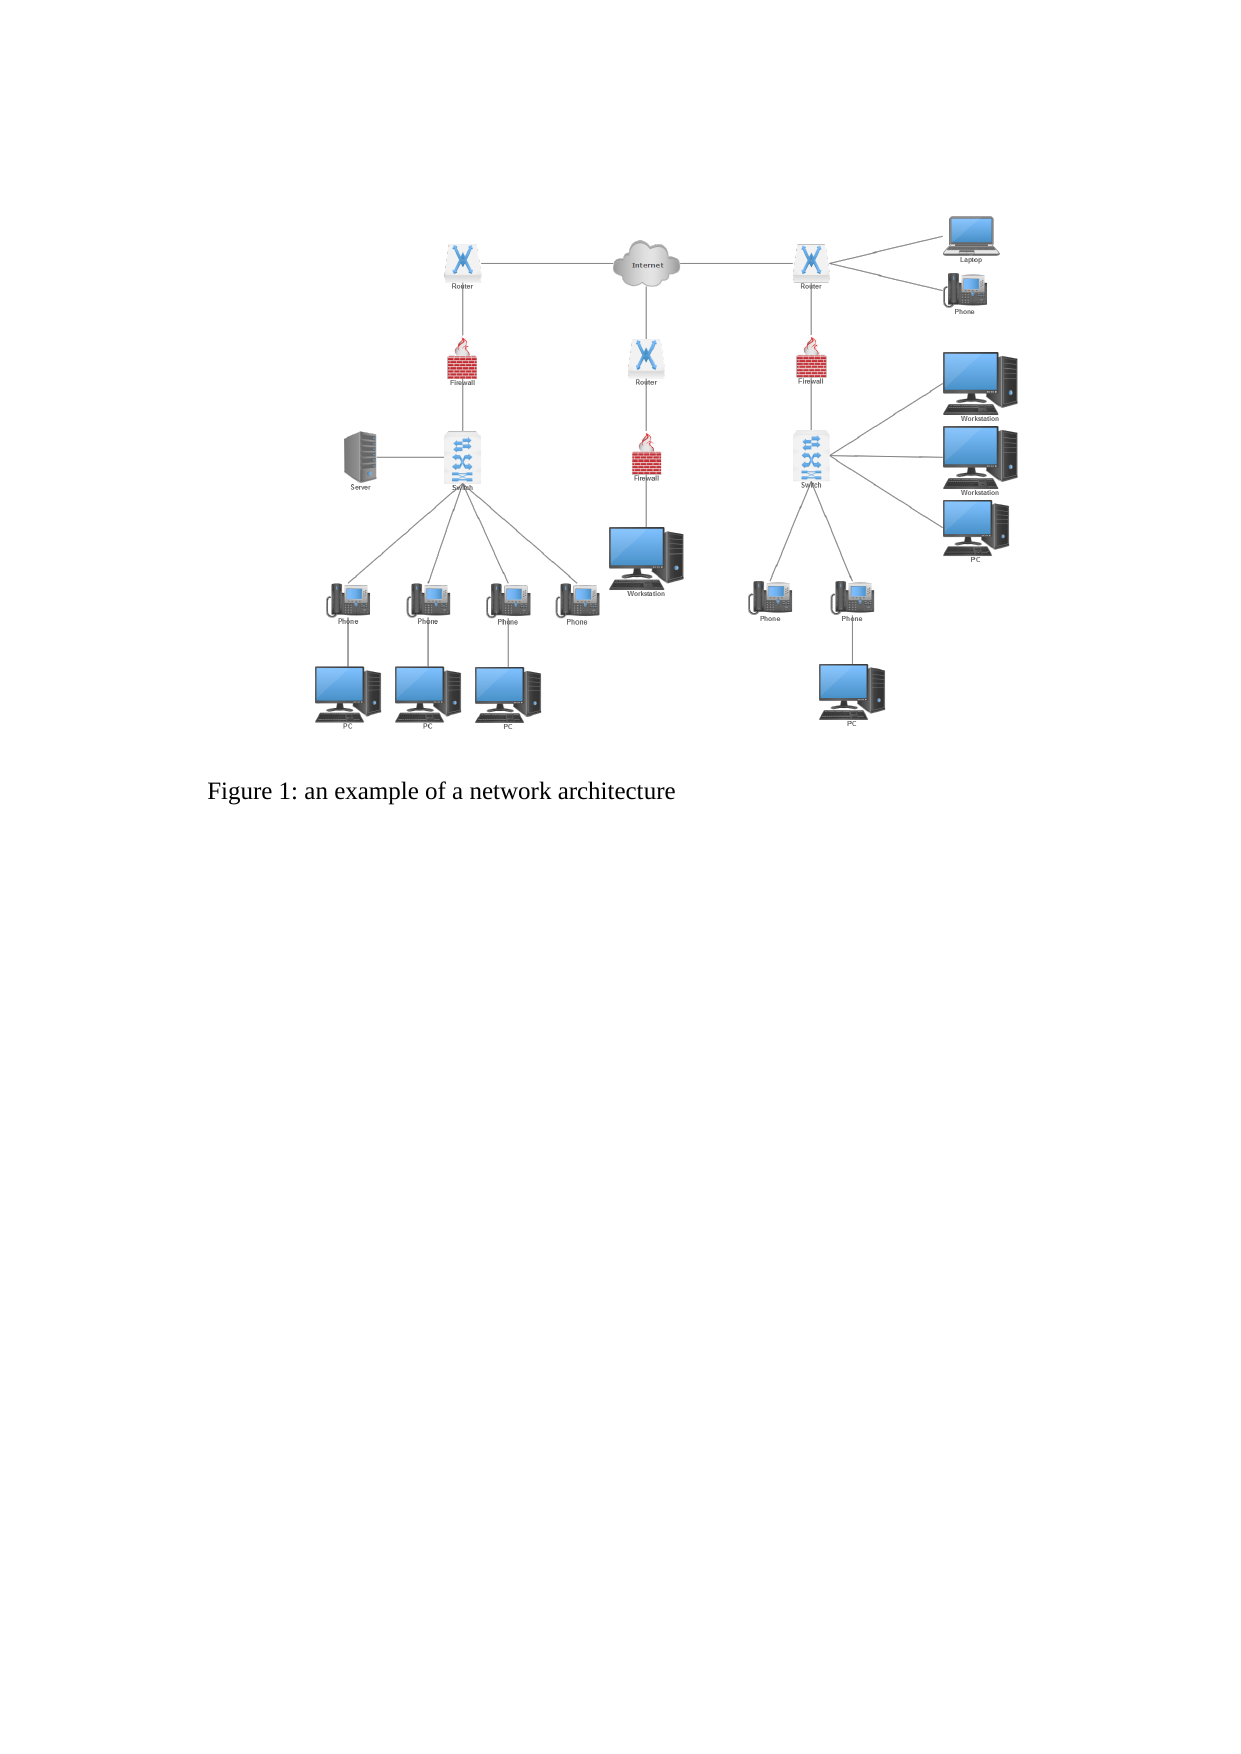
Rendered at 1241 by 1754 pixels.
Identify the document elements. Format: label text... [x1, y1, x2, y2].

picture [305, 207, 1024, 739]
text Figure 1: an example of a network architecture [207, 776, 1122, 805]
